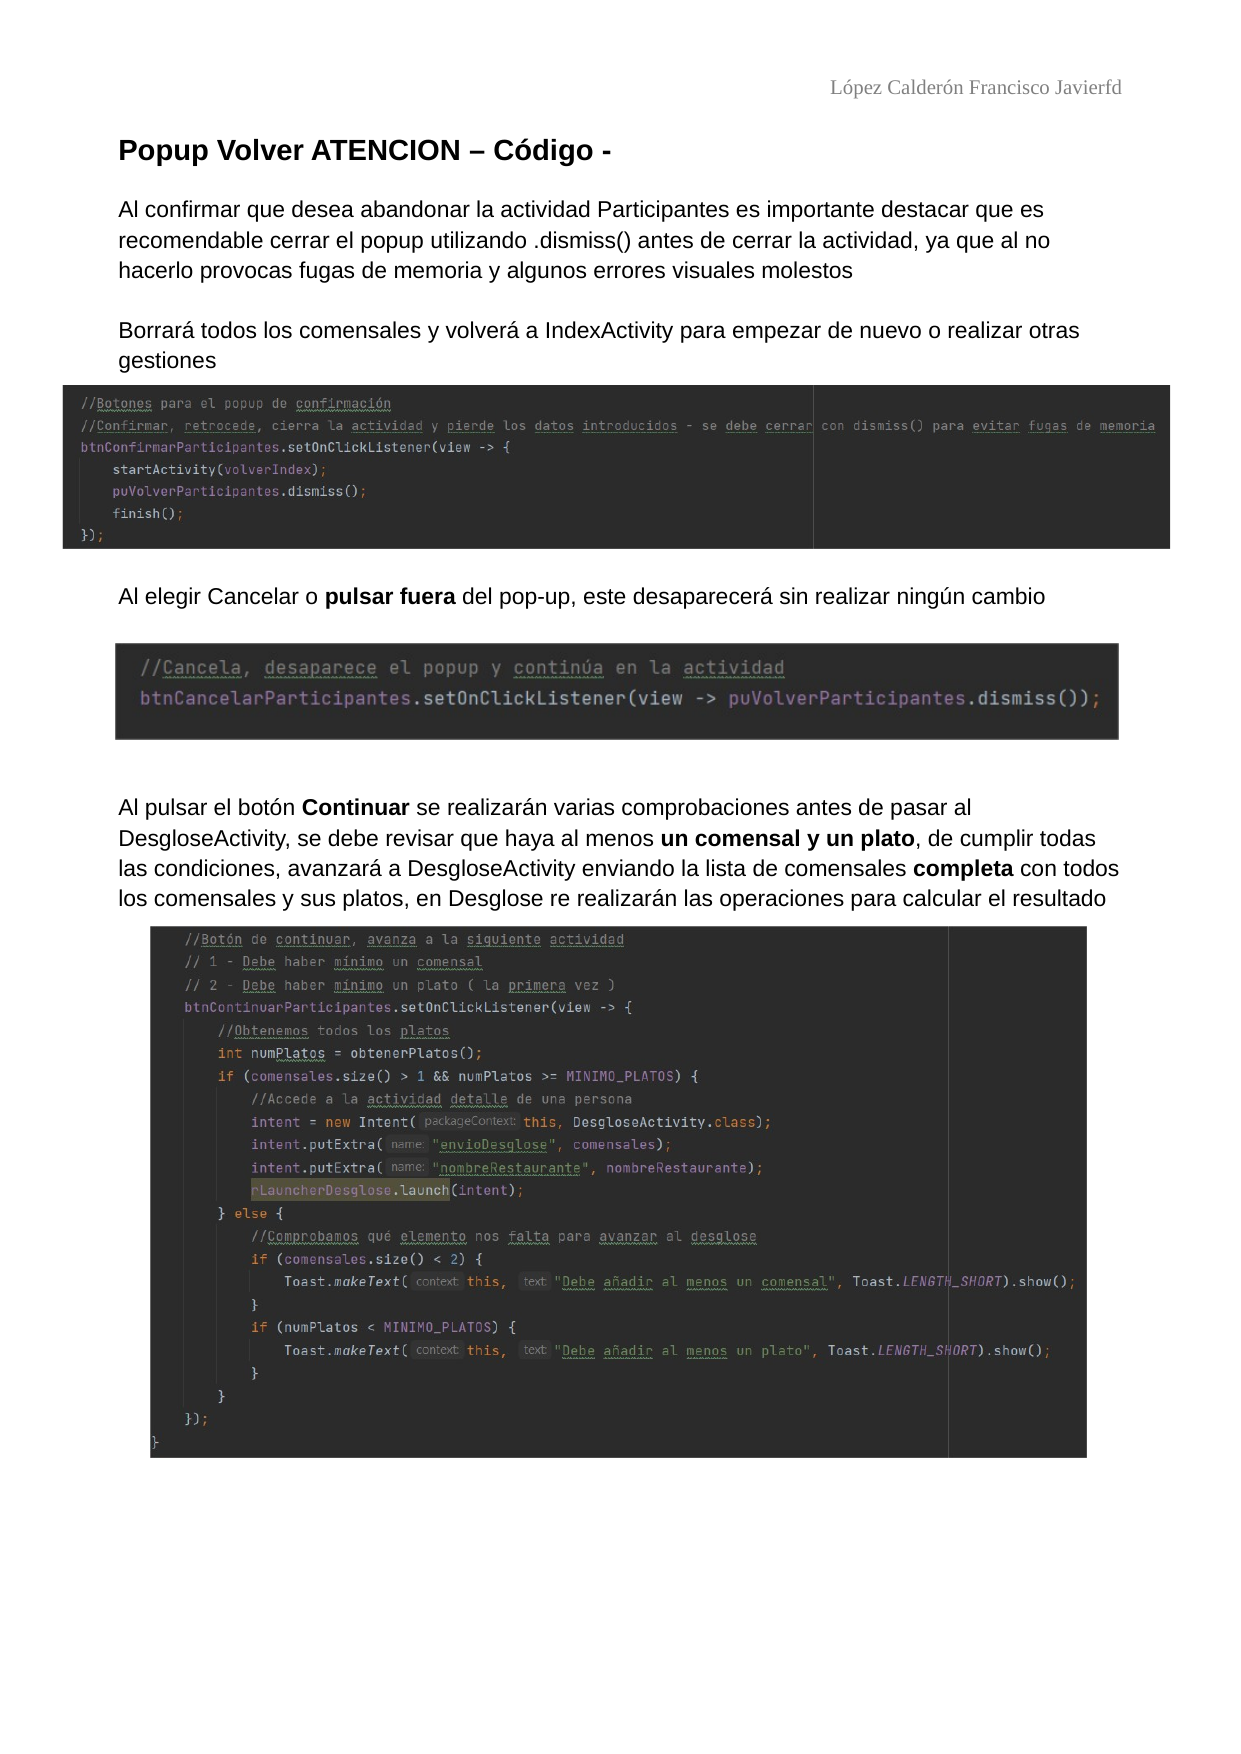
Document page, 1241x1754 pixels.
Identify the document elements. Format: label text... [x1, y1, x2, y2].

text Al confirmar que desea abandonar la actividad Participantes es importante destacar que es recomendable cerrar el popup utilizando .dismiss() antes de cerrar la actividad, ya que al no hacerlo provocas fugas de memoria y algunos errores visuales molestos [118, 196, 1122, 283]
subtitle Popup Volver ATENCION – Código - [118, 133, 1122, 166]
picture [150, 926, 1087, 1458]
text Borrará todos los comensales y volverá a IndexActivity para empezar de nuevo o realizar otras gestiones [118, 317, 1122, 374]
picture [62, 385, 1171, 549]
text Al elegir Cancelar o pulsar fuera del pop-up, este desaparecerá sin realizar ningún cambio [118, 583, 1122, 609]
picture [115, 643, 1119, 740]
text Al pulsar el botón Continuar se realizarán varias comprobaciones antes de pasar al DesgloseActivity, se debe revisar que haya al menos un comensal y un plato, de cumplir todas las condiciones, avanzará a DesgloseActivity enviando la lista de comensales completa con todos los comensales y sus platos, en Desglose re realizarán las operaciones para calcular el resultado [118, 794, 1122, 911]
